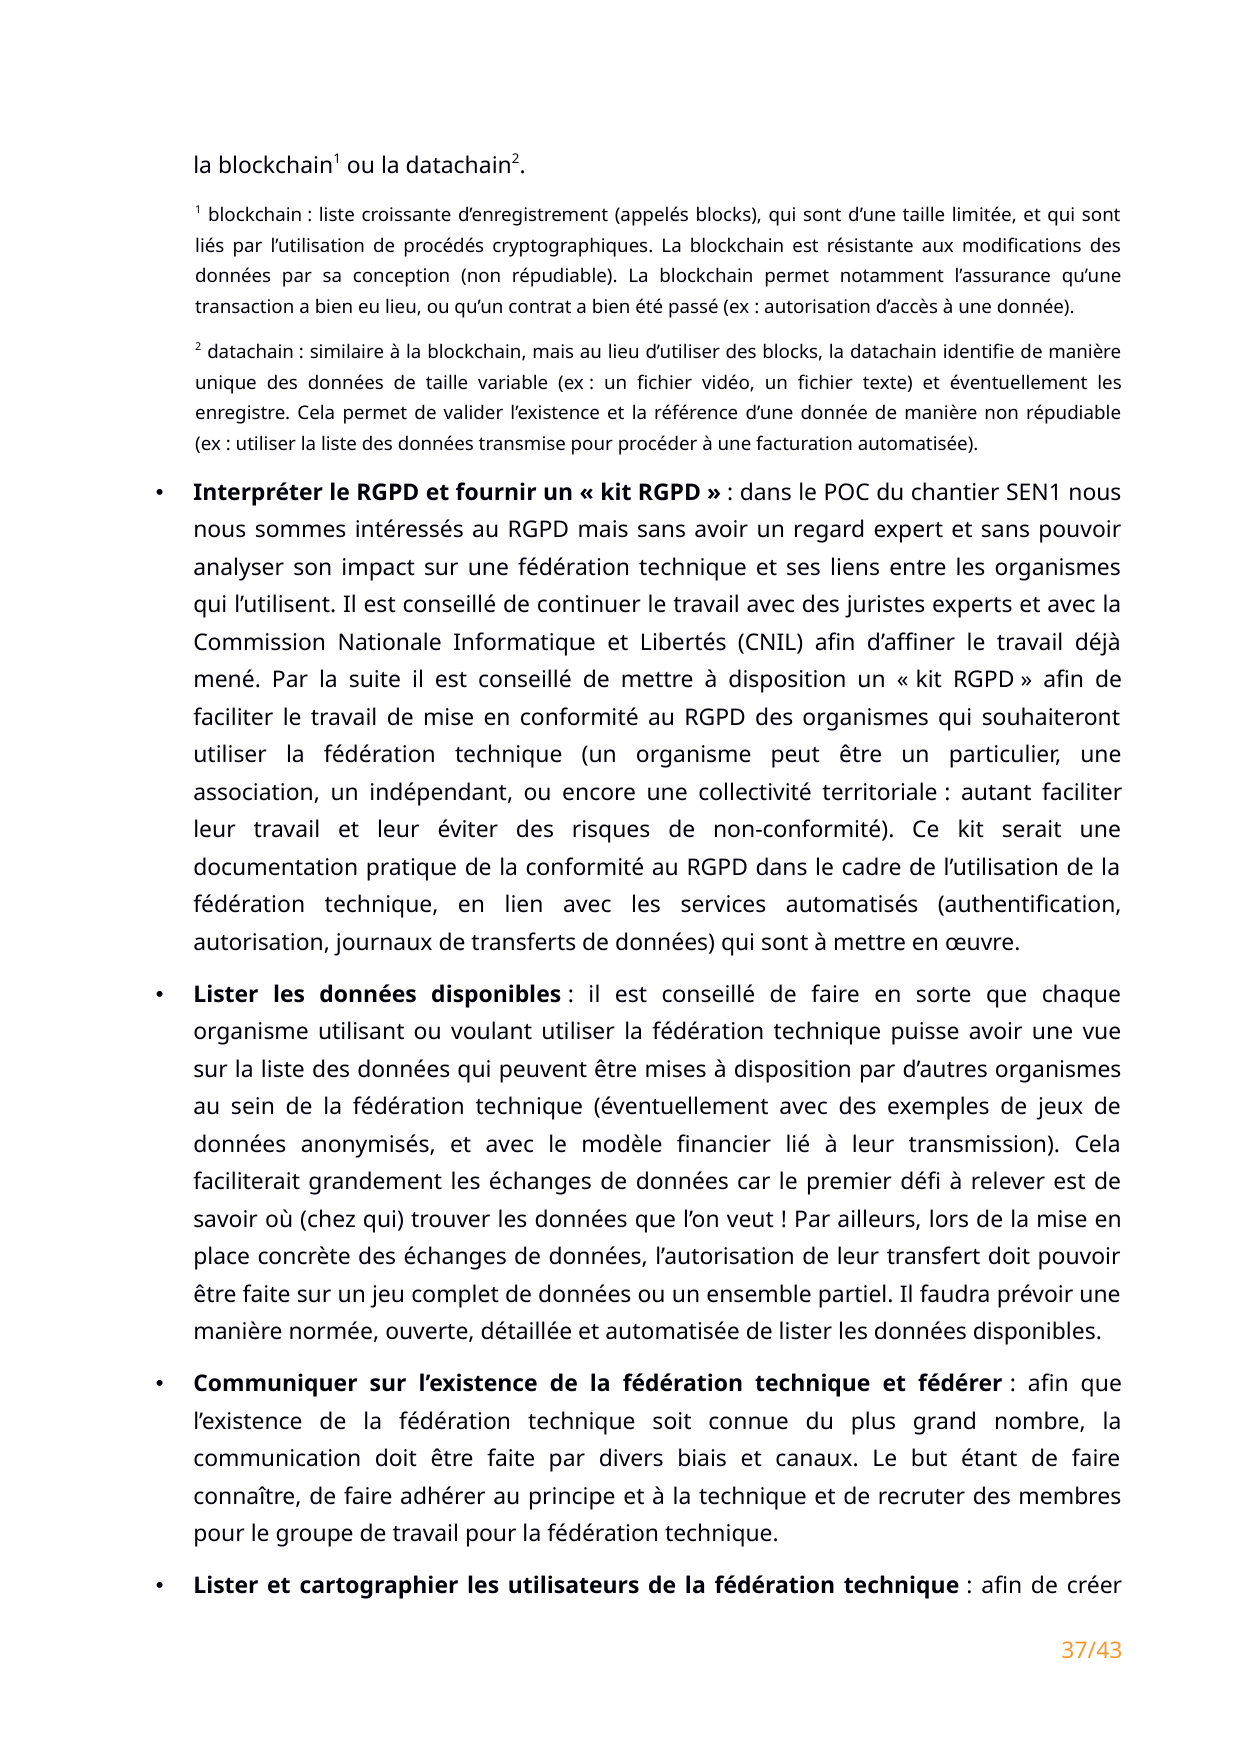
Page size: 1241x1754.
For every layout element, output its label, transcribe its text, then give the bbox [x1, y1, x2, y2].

list Lister et cartographier les utilisateurs de la fédération technique : afin de créer [156, 1569, 1122, 1601]
list Interpréter le RGPD et fournir un « kit RGPD » : dans le POC du chantier SEN1 nous nous sommes intéressés au RGPD mais sans avoir un regard expert et sans pouvoir analyser son impact sur une fédération technique et ses liens entre les organismes qui l’utilisent. Il est conseillé de continuer le travail avec des juristes experts et avec la Commission Nationale Informatique et Libertés (CNIL) afin d’affiner le travail déjà mené. Par la suite il est conseillé de mettre à disposition un « kit RGPD » afin de faciliter le travail de mise en conformité au RGPD des organismes qui souhaiteront utiliser la fédération technique (un organisme peut être un particulier, une association, un indépendant, ou encore une collectivité territoriale : autant faciliter leur travail et leur éviter des risques de non-conformité). Ce kit serait une documentation pratique de la conformité au RGPD dans le cadre de l’utilisation de la fédération technique, en lien avec les services automatisés (authentification, autorisation, journaux de transferts de données) qui sont à mettre en œuvre. [156, 476, 1122, 957]
list Communiquer sur l’existence de la fédération technique et fédérer : afin que l’existence de la fédération technique soit connue du plus grand nombre, la communication doit être faite par divers biais et canaux. Le but étant de faire connaître, de faire adhérer au principe et à la technique et de recruter des membres pour le groupe de travail pour la fédération technique. [156, 1367, 1122, 1548]
list Lister les données disponibles : il est conseillé de faire en sorte que chaque organisme utilisant ou voulant utiliser la fédération technique puisse avoir une vue sur la liste des données qui peuvent être mises à disposition par d’autres organismes au sein de la fédération technique (éventuellement avec des exemples de jeux de données anonymisés, et avec le modèle financier lié à leur transmission). Cela faciliterait grandement les échanges de données car le premier défi à relever est de savoir où (chez qui) trouver les données que l’on veut ! Par ailleurs, lors de la mise en place concrète des échanges de données, l’autorisation de leur transfert doit pouvoir être faite sur un jeu complet de données ou un ensemble partiel. Il faudra prévoir une manière normée, ouverte, détaillée et automatisée de lister les données disponibles. [156, 978, 1122, 1346]
list 2 datachain : similaire à la blockchain, mais au lieu d’utiliser des blocks, la datachain identifie de manière unique des données de taille variable (ex : un fichier vidéo, un fichier texte) et éventuellement les enregistre. Cela permet de valider l’existence et la référence d’une donnée de manière non répudiable (ex : utiliser la liste des données transmise pour procéder à une facturation automatisée). [195, 338, 1122, 456]
text 1 blockchain : liste croissante d’enregistrement (appelés blocks), qui sont d’une taille limitée, et qui sont liés par l’utilisation de procédés cryptographiques. La blockchain est résistante aux modifications des données par sa conception (non répudiable). La blockchain permet notamment l’assurance qu’une transaction a bien eu lieu, ou qu’un contrat a bien été passé (ex : autorisation d’accès à une donnée). [195, 201, 1122, 319]
list la blockchain1 ou la datachain2. [156, 149, 1122, 181]
